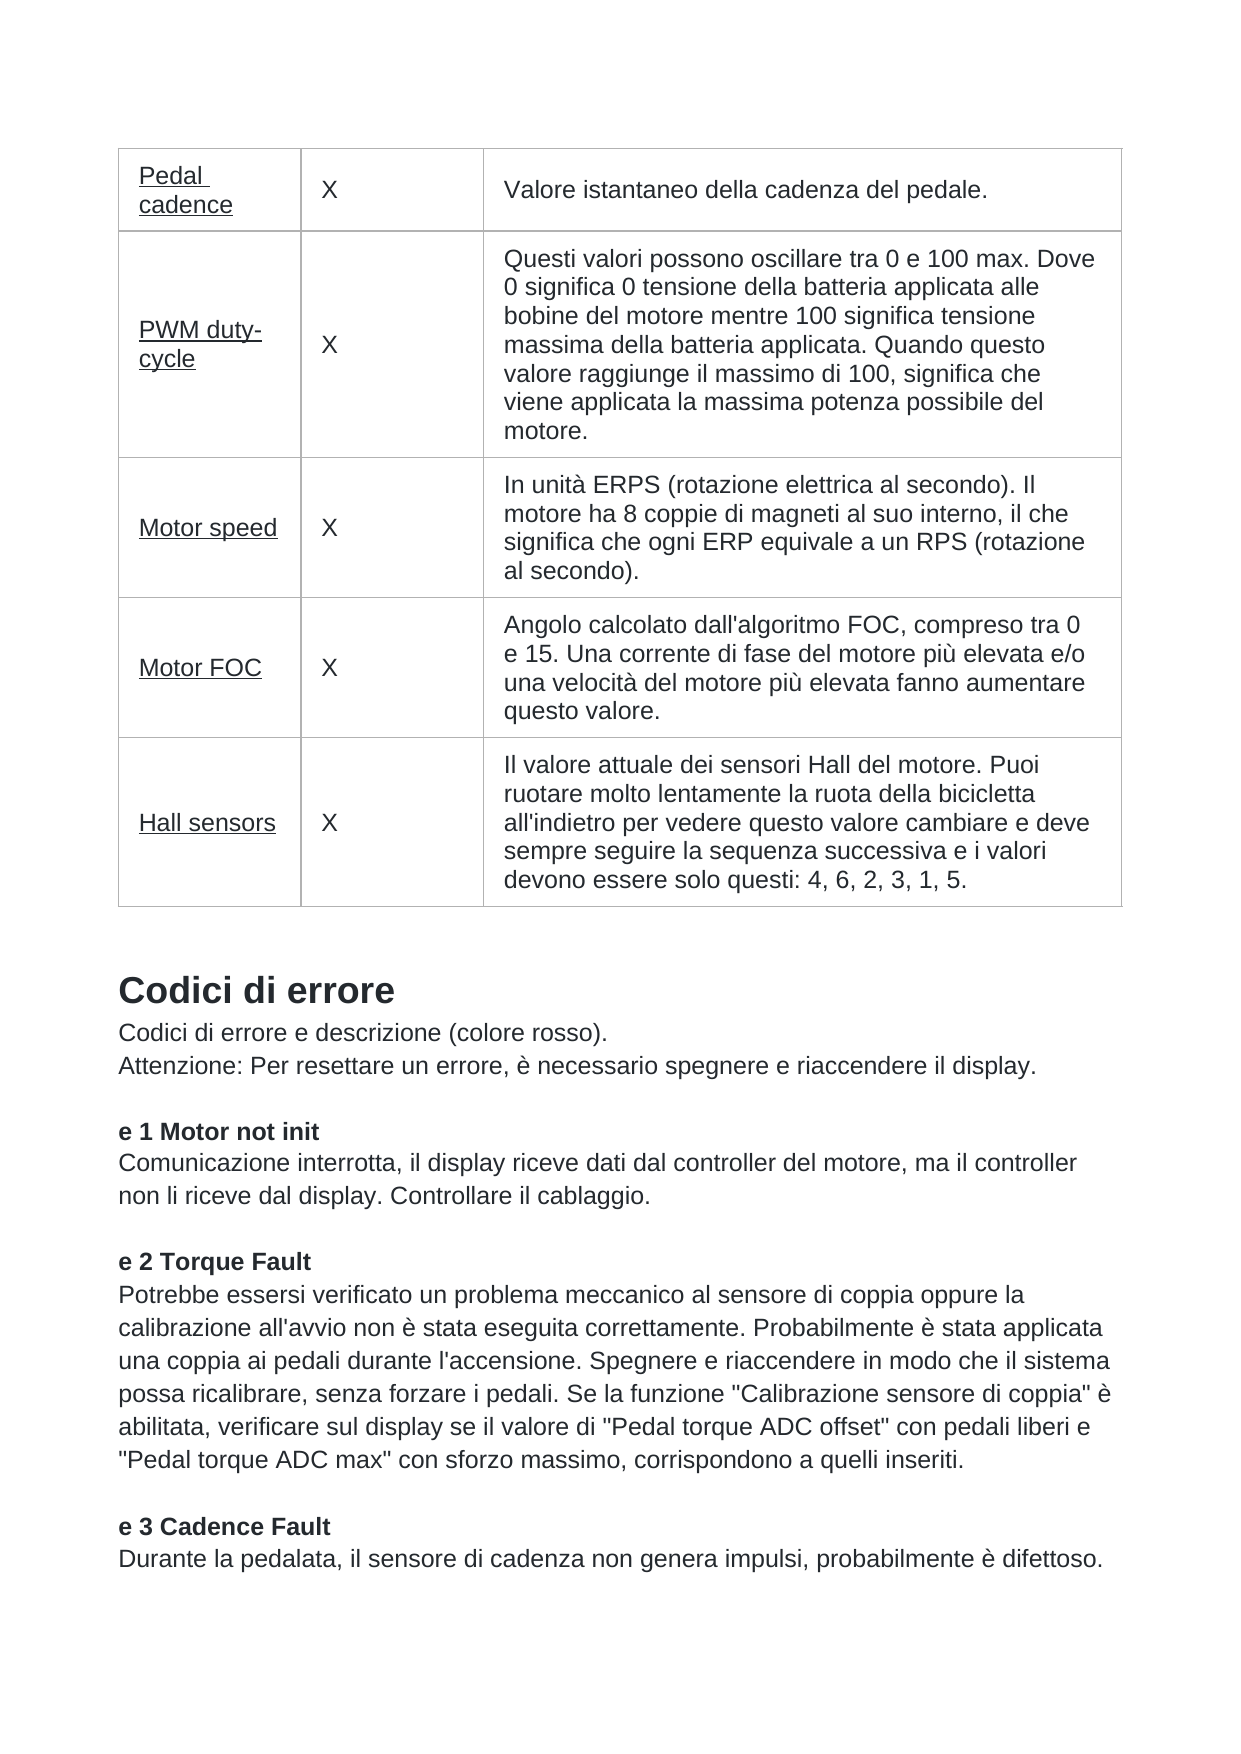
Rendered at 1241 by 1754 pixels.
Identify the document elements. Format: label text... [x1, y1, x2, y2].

text e 2 Torque Fault [118, 1247, 1122, 1276]
table_cell X [302, 738, 483, 906]
text Codici di errore [118, 968, 1122, 1012]
text Comunicazione interrotta, il display riceve dati dal controller del motore, ma il controller non li riceve dal display. Controllare il cablaggio. [118, 1148, 1122, 1210]
text e 1 Motor not init [118, 1117, 1122, 1146]
table_cell Angolo calcolato dall'algoritmo FOC, compreso tra 0 e 15. Una corrente di fase del motore più elevata e/o una velocità del motore più elevata fanno aumentare questo valore. [484, 598, 1121, 737]
table_cell PWM duty-cycle [119, 232, 300, 457]
table_cell Il valore attuale dei sensori Hall del motore. Puoi ruotare molto lentamente la ruota della bicicletta all'indietro per vedere questo valore cambiare e deve sempre seguire la sequenza successiva e i valori devono essere solo questi: 4, 6, 2, 3, 1, 5. [484, 738, 1121, 906]
table_cell X [302, 232, 483, 457]
table_cell Questi valori possono oscillare tra 0 e 100 max. Dove 0 significa 0 tensione della batteria applicata alle bobine del motore mentre 100 significa tensione massima della batteria applicata. Quando questo valore raggiunge il massimo di 100, significa che viene applicata la massima potenza possibile del motore. [484, 232, 1121, 457]
table_cell Motor FOC [119, 598, 300, 737]
text e 3 Cadence Fault [118, 1511, 1122, 1540]
text Attenzione: Per resettare un errore, è necessario spegnere e riaccendere il display. [118, 1051, 1122, 1080]
table_cell Pedal cadence [119, 149, 300, 230]
text Potrebbe essersi verificato un problema meccanico al sensore di coppia oppure la calibrazione all'avvio non è stata eseguita correttamente. Probabilmente è stata applicata una coppia ai pedali durante l'accensione. Spegnere e riaccendere in modo che il sistema possa ricalibrare, senza forzare i pedali. Se la funzione "Calibrazione sensore di coppia" è abilitata, verificare sul display se il valore di "Pedal torque ADC offset" con pedali liberi e "Pedal torque ADC max" con sforzo massimo, corrispondono a quelli inseriti. [118, 1280, 1122, 1507]
text Codici di errore e descrizione (colore rosso). [118, 1018, 1122, 1047]
table_cell In unità ERPS (rotazione elettrica al secondo). Il motore ha 8 coppie di magneti al suo interno, il che significa che ogni ERP equivale a un RPS (rotazione al secondo). [484, 458, 1121, 597]
table_cell Hall sensors [119, 738, 300, 906]
text Durante la pedalata, il sensore di cadenza non genera impulsi, probabilmente è difettoso. [118, 1544, 1122, 1573]
table_cell Valore istantaneo della cadenza del pedale. [484, 149, 1121, 230]
table_cell X [302, 149, 483, 230]
table_cell X [302, 458, 483, 597]
table_cell Motor speed [119, 458, 300, 597]
table_cell X [302, 598, 483, 737]
